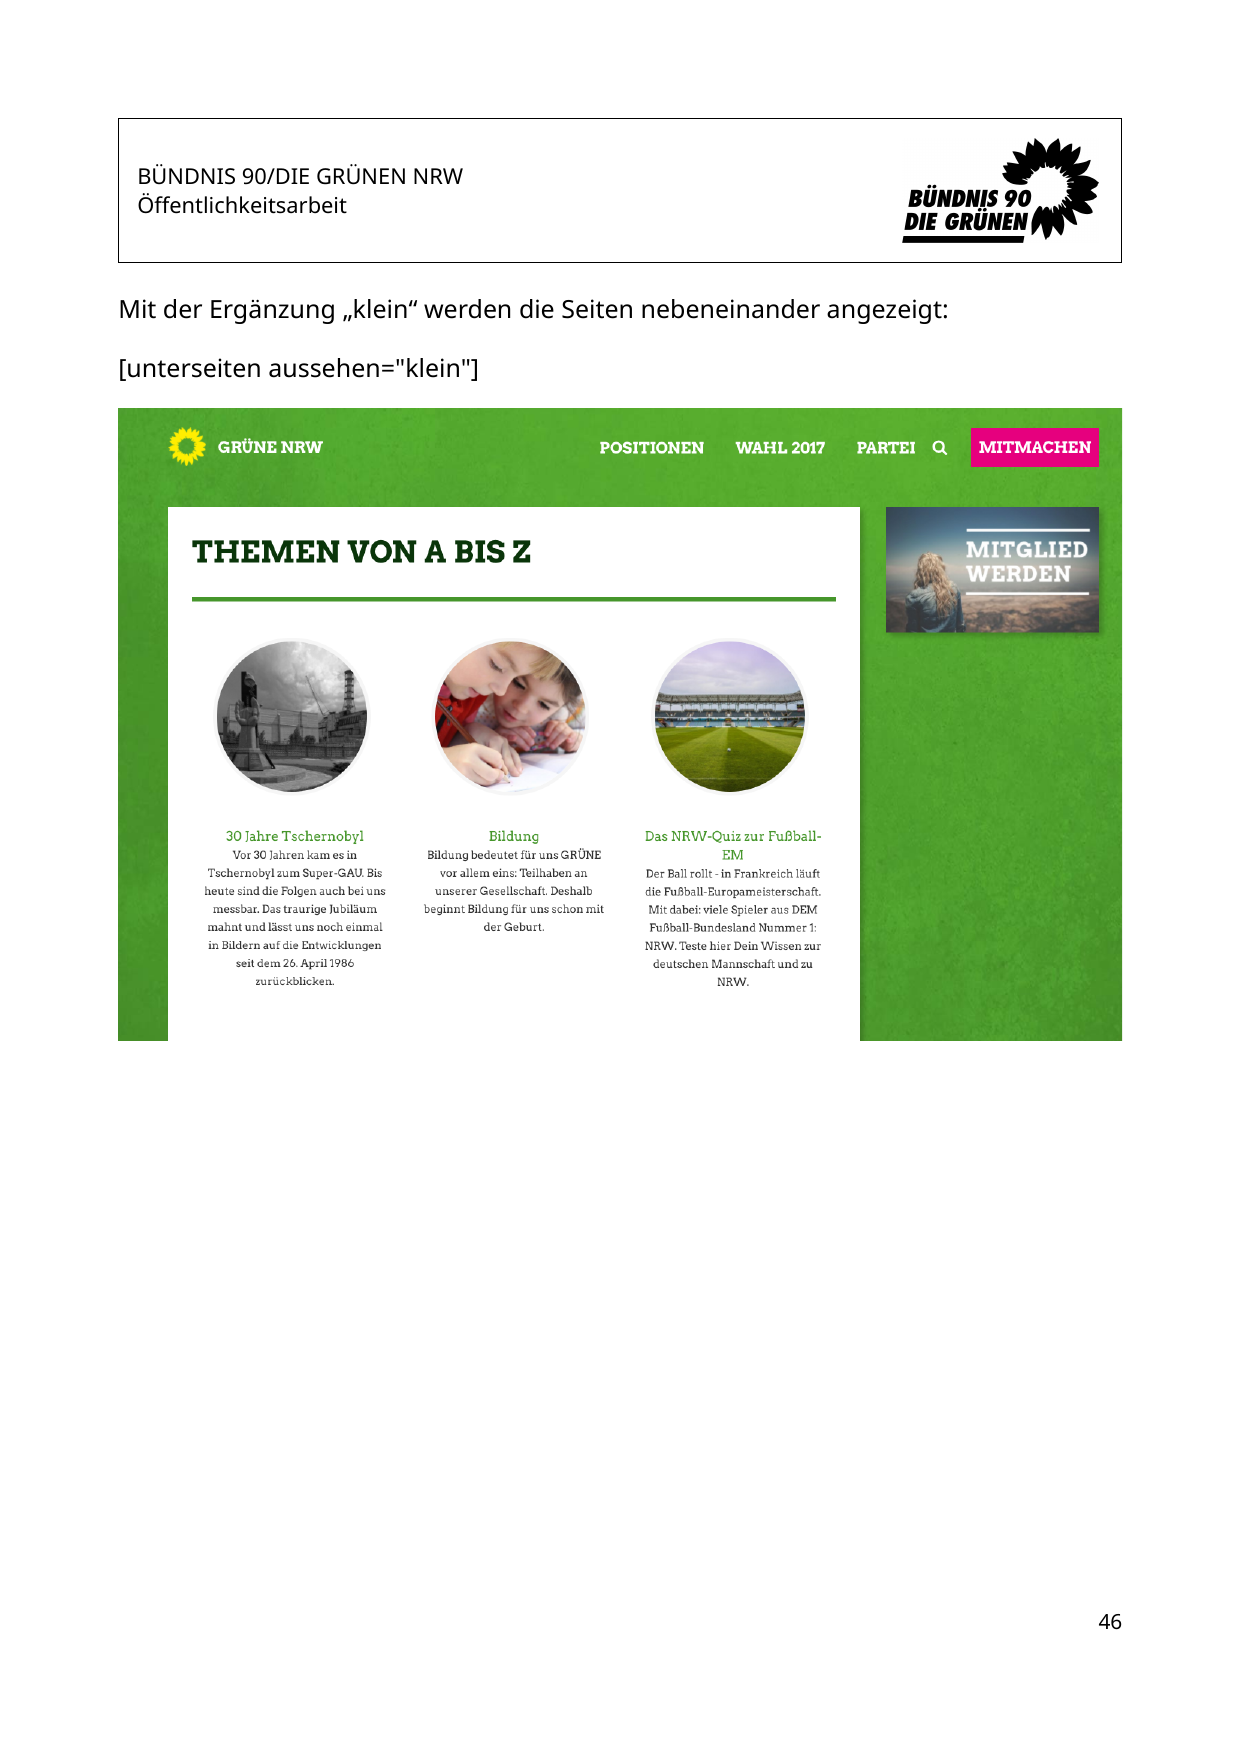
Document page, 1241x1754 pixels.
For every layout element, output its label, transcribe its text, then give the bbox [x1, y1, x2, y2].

picture [118, 408, 1123, 1041]
picture [902, 138, 1099, 243]
text Mit der Ergänzung „klein“ werden die Seiten nebeneinander angezeigt: [118, 292, 1122, 326]
text [unterseiten aussehen="klein"] [118, 350, 1122, 384]
